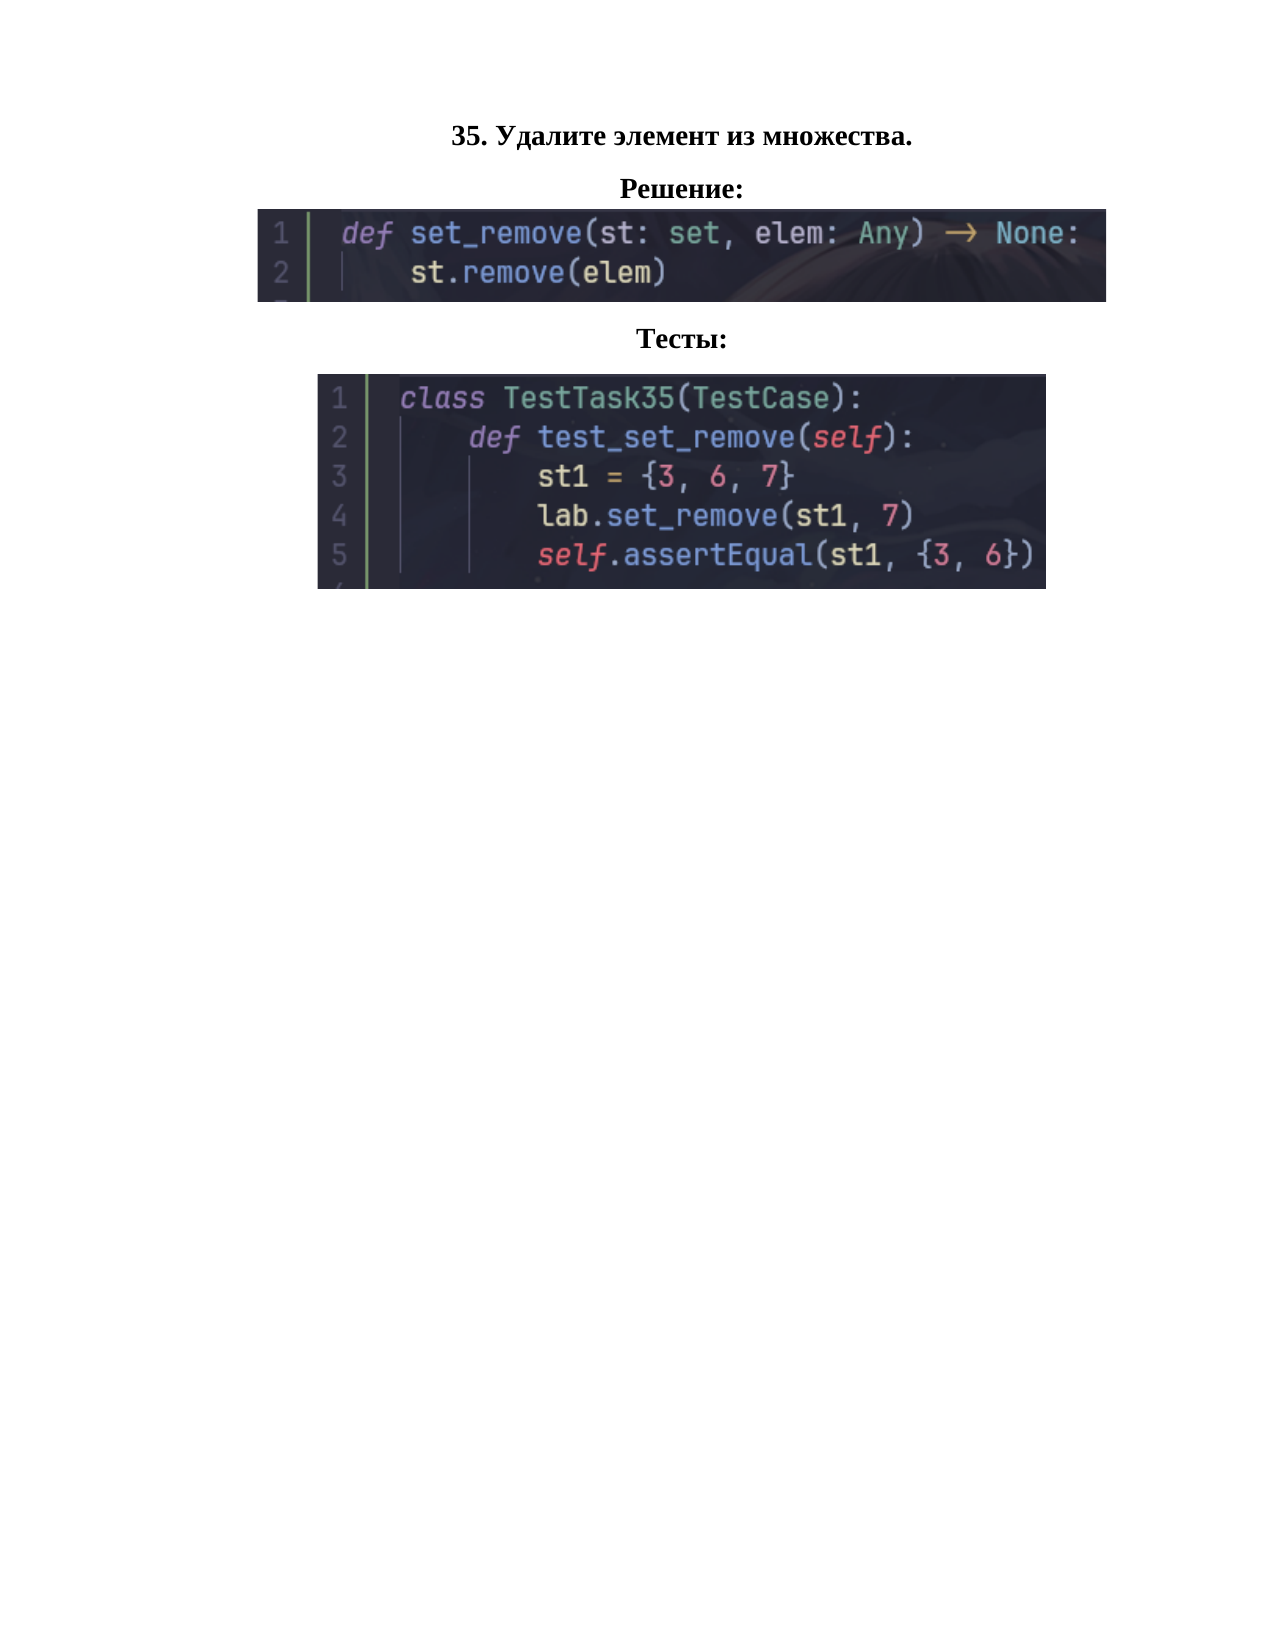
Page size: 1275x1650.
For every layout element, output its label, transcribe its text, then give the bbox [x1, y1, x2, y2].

picture [257, 209, 1107, 302]
picture [317, 374, 1046, 589]
text 35. Удалите элемент из множества. [177, 118, 1186, 152]
text Решение: [177, 171, 1186, 205]
text Тесты: [177, 263, 1186, 354]
